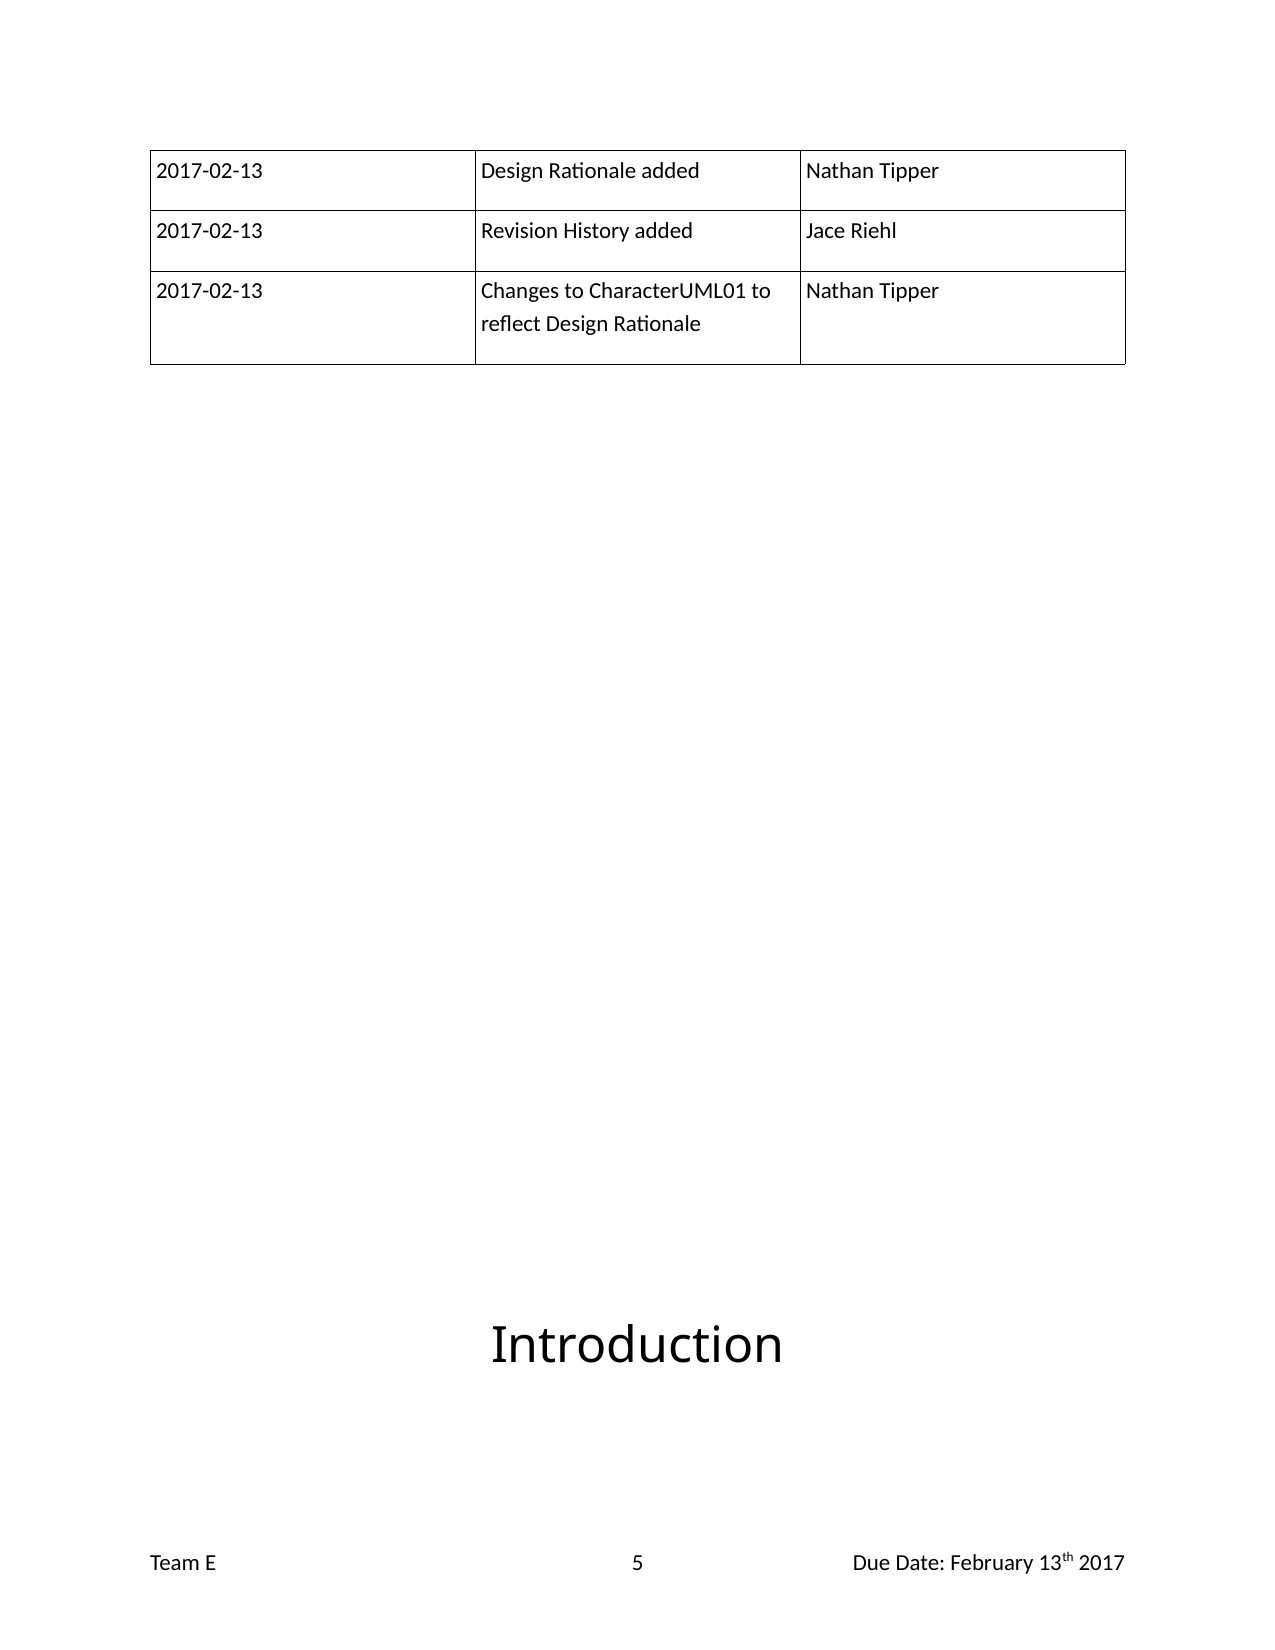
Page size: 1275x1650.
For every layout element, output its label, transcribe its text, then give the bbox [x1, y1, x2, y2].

table_cell Nathan Tipper [801, 151, 1125, 210]
table_cell Changes to CharacterUML01 to reflect Design Rationale [476, 272, 800, 363]
table_cell Jace Riehl [801, 211, 1125, 271]
table_cell 2017-02-13 [151, 211, 475, 271]
table_cell 2017-02-13 [151, 151, 475, 210]
table_cell 2017-02-13 [151, 272, 475, 363]
text Introduction [150, 1308, 1125, 1377]
table_cell Nathan Tipper [801, 272, 1125, 363]
table_cell Design Rationale added [476, 151, 800, 210]
table_cell Revision History added [476, 211, 800, 271]
